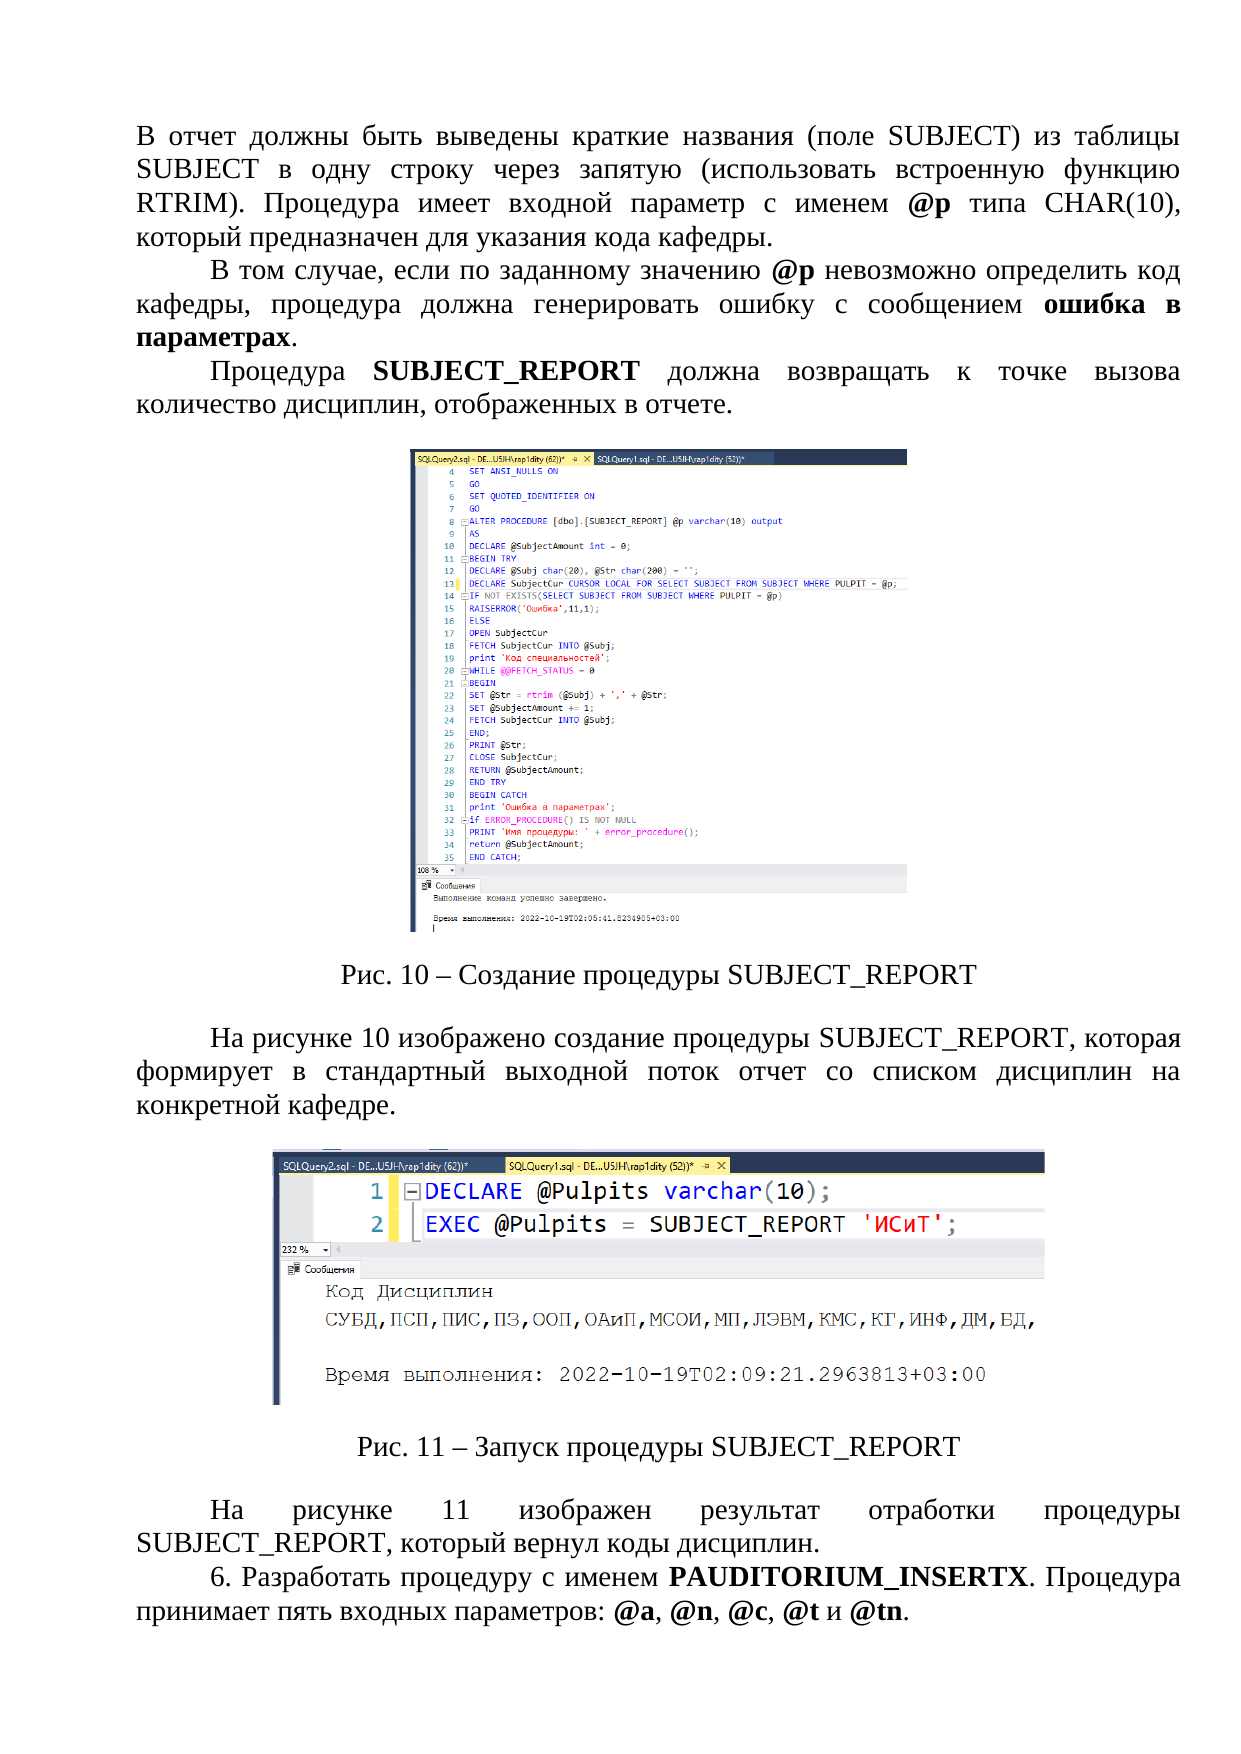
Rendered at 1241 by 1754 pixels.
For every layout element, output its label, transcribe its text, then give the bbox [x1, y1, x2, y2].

text На рисунке 11 изображен результат отработки процедуры SUBJECT_REPORT, который вернул коды дисциплин. [136, 1492, 1181, 1559]
text В том случае, если по заданному значению @p невозможно определить код кафедры, процедура должна генерировать ошибку с сообщением ошибка в параметрах. [136, 252, 1181, 353]
text На рисунке 10 изображено создание процедуры SUBJECT_REPORT, которая формирует в стандартный выходной поток отчет со списком дисциплин на конкретной кафедре. [136, 1020, 1181, 1120]
text 6. Разработать процедуру с именем PAUDITORIUM_INSERTX. Процедура принимает пять входных параметров: @a, @n, @c, @t и @tn. [136, 1559, 1181, 1626]
text Процедура SUBJECT_REPORT должна возвращать к точке вызова количество дисциплин, отображенных в отчете. [136, 353, 1181, 420]
text В отчет должны быть выведены краткие названия (поле SUBJECT) из таблицы SUBJECT в одну строку через запятую (использовать встроенную функцию RTRIM). Процедура имеет входной параметр с именем @p типа CHAR(10), который предназначен для указания кода кафедры. [136, 118, 1181, 252]
picture [410, 449, 907, 932]
picture [272, 1149, 1045, 1405]
text Рис. 10 – Создание процедуры SUBJECT_REPORT [136, 957, 1181, 991]
text Рис. 11 – Запуск процедуры SUBJECT_REPORT [136, 1429, 1181, 1463]
